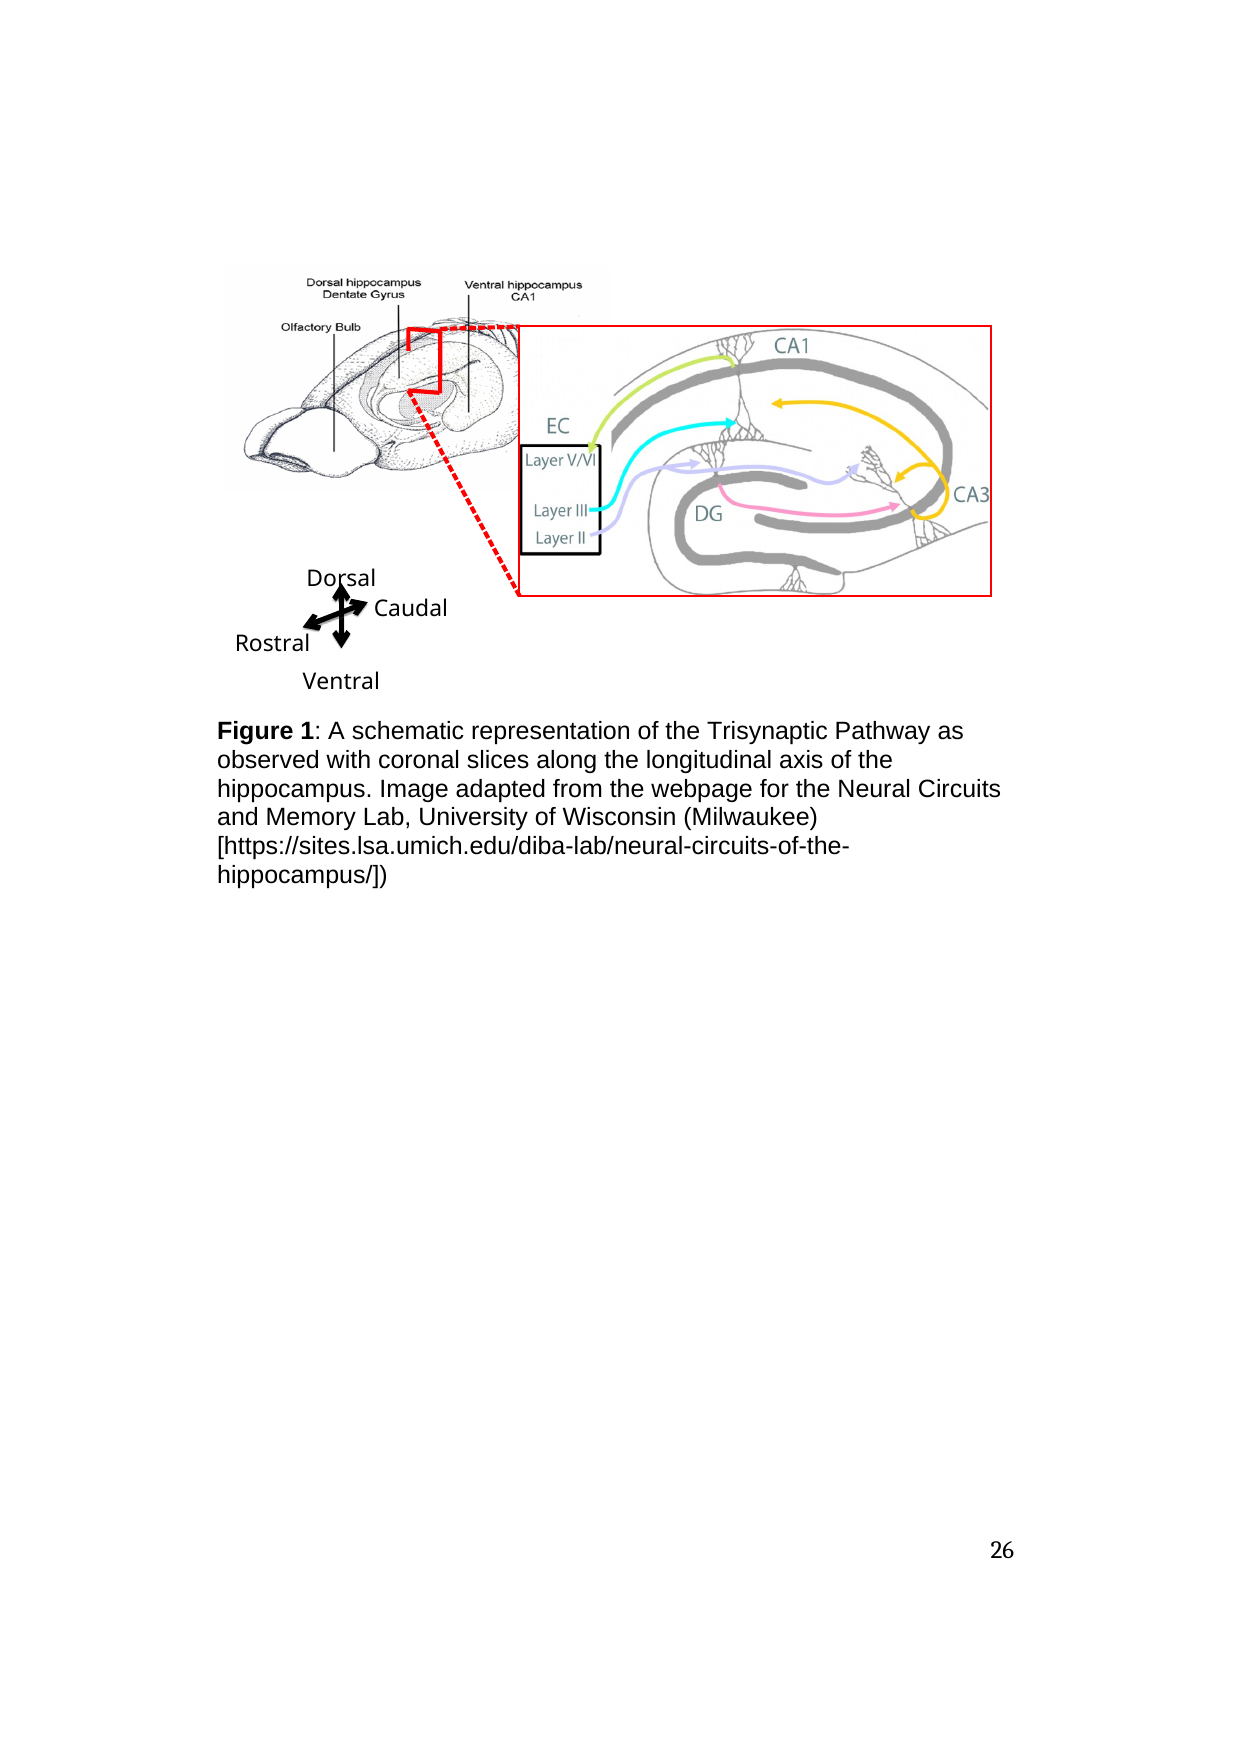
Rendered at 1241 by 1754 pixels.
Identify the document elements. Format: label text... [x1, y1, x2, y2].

picture [520, 327, 990, 595]
text Figure 1: A schematic representation of the Trisynaptic Pathway as observed with coronal slices along the longitudinal axis of the hippocampus. Image adapted from the webpage for the Neural Circuits and Memory Lab, University of Wisconsin (Milwaukee) [https://sites.lsa.umich.edu/diba-lab/neural-circuits-of-the-hippocampus/]) [217, 716, 1002, 888]
picture [224, 266, 610, 492]
